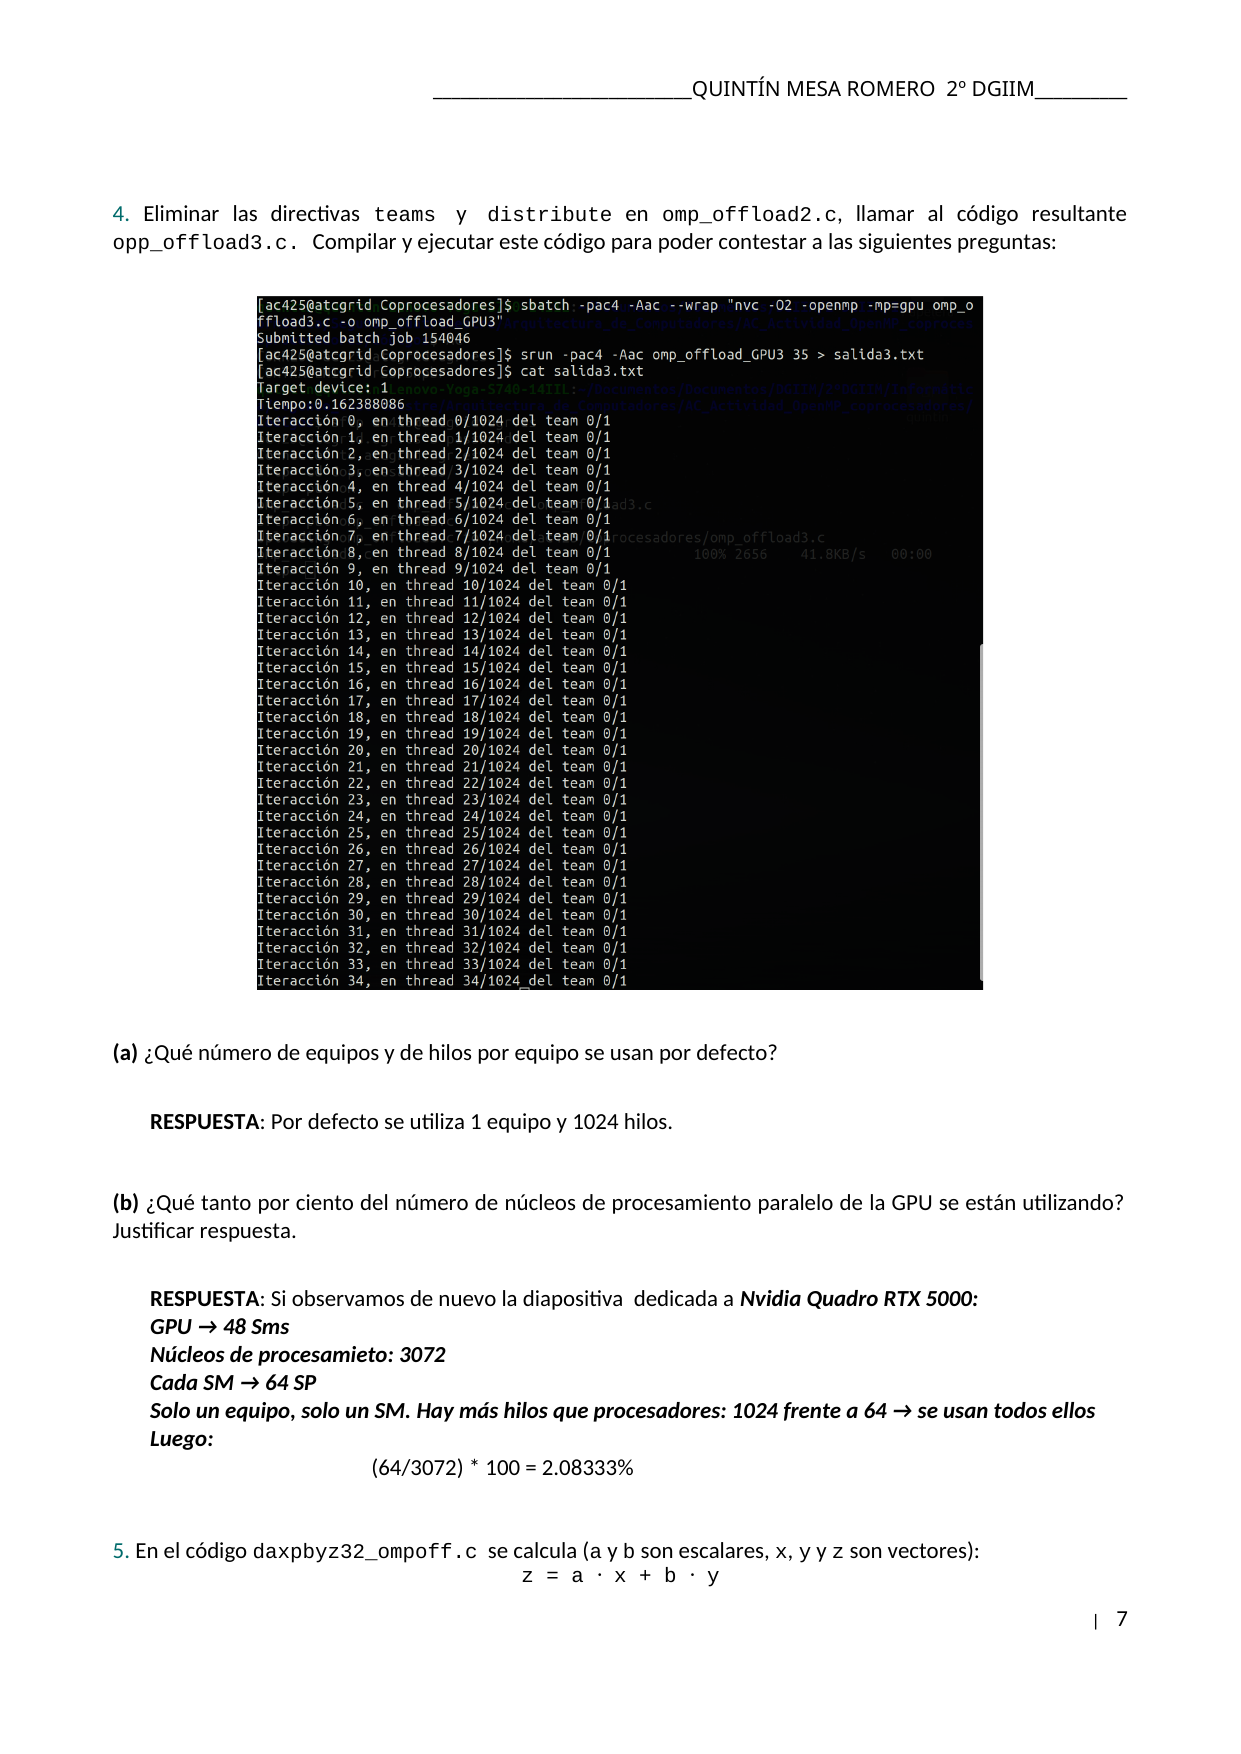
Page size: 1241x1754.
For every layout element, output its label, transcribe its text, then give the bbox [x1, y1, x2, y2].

text 5. En el código daxpbyz32_ompoff.c se calcula (a y b son escalares, x, y y z son vectores): [112, 1537, 1128, 1565]
text RESPUESTA: Si observamos de nuevo la diapositiva dedicada a Nvidia Quadro RTX 5000: [150, 1284, 1128, 1312]
list (b) ¿Qué tanto por ciento del número de núcleos de procesamiento paralelo de la GPU se están utilizando? Justificar respuesta. [112, 1188, 1128, 1244]
text Cada SM → 64 SP [150, 1368, 1128, 1397]
picture [257, 296, 984, 990]
text Núcleos de procesamieto: 3072 [150, 1341, 1128, 1368]
list 4. Eliminar las directivas teams y distribute en omp_offload2.c, llamar al código resultante opp_offload3.c. Compilar y ejecutar este código para poder contestar a las siguientes preguntas: [112, 199, 1128, 256]
text Solo un equipo, solo un SM. Hay más hilos que procesadores: 1024 frente a 64 → se usan todos ellos [150, 1397, 1128, 1424]
text GPU → 48 Sms [150, 1312, 1128, 1341]
text z = a  x + b  y [112, 1565, 1128, 1589]
list (a) ¿Qué número de equipos y de hilos por equipo se usan por defecto? [112, 1038, 1128, 1066]
text (64/3072) * 100 = 2.08333% [150, 1453, 1128, 1481]
text RESPUESTA: Por defecto se utiliza 1 equipo y 1024 hilos. [150, 1107, 1128, 1135]
text Luego: [150, 1424, 1128, 1453]
